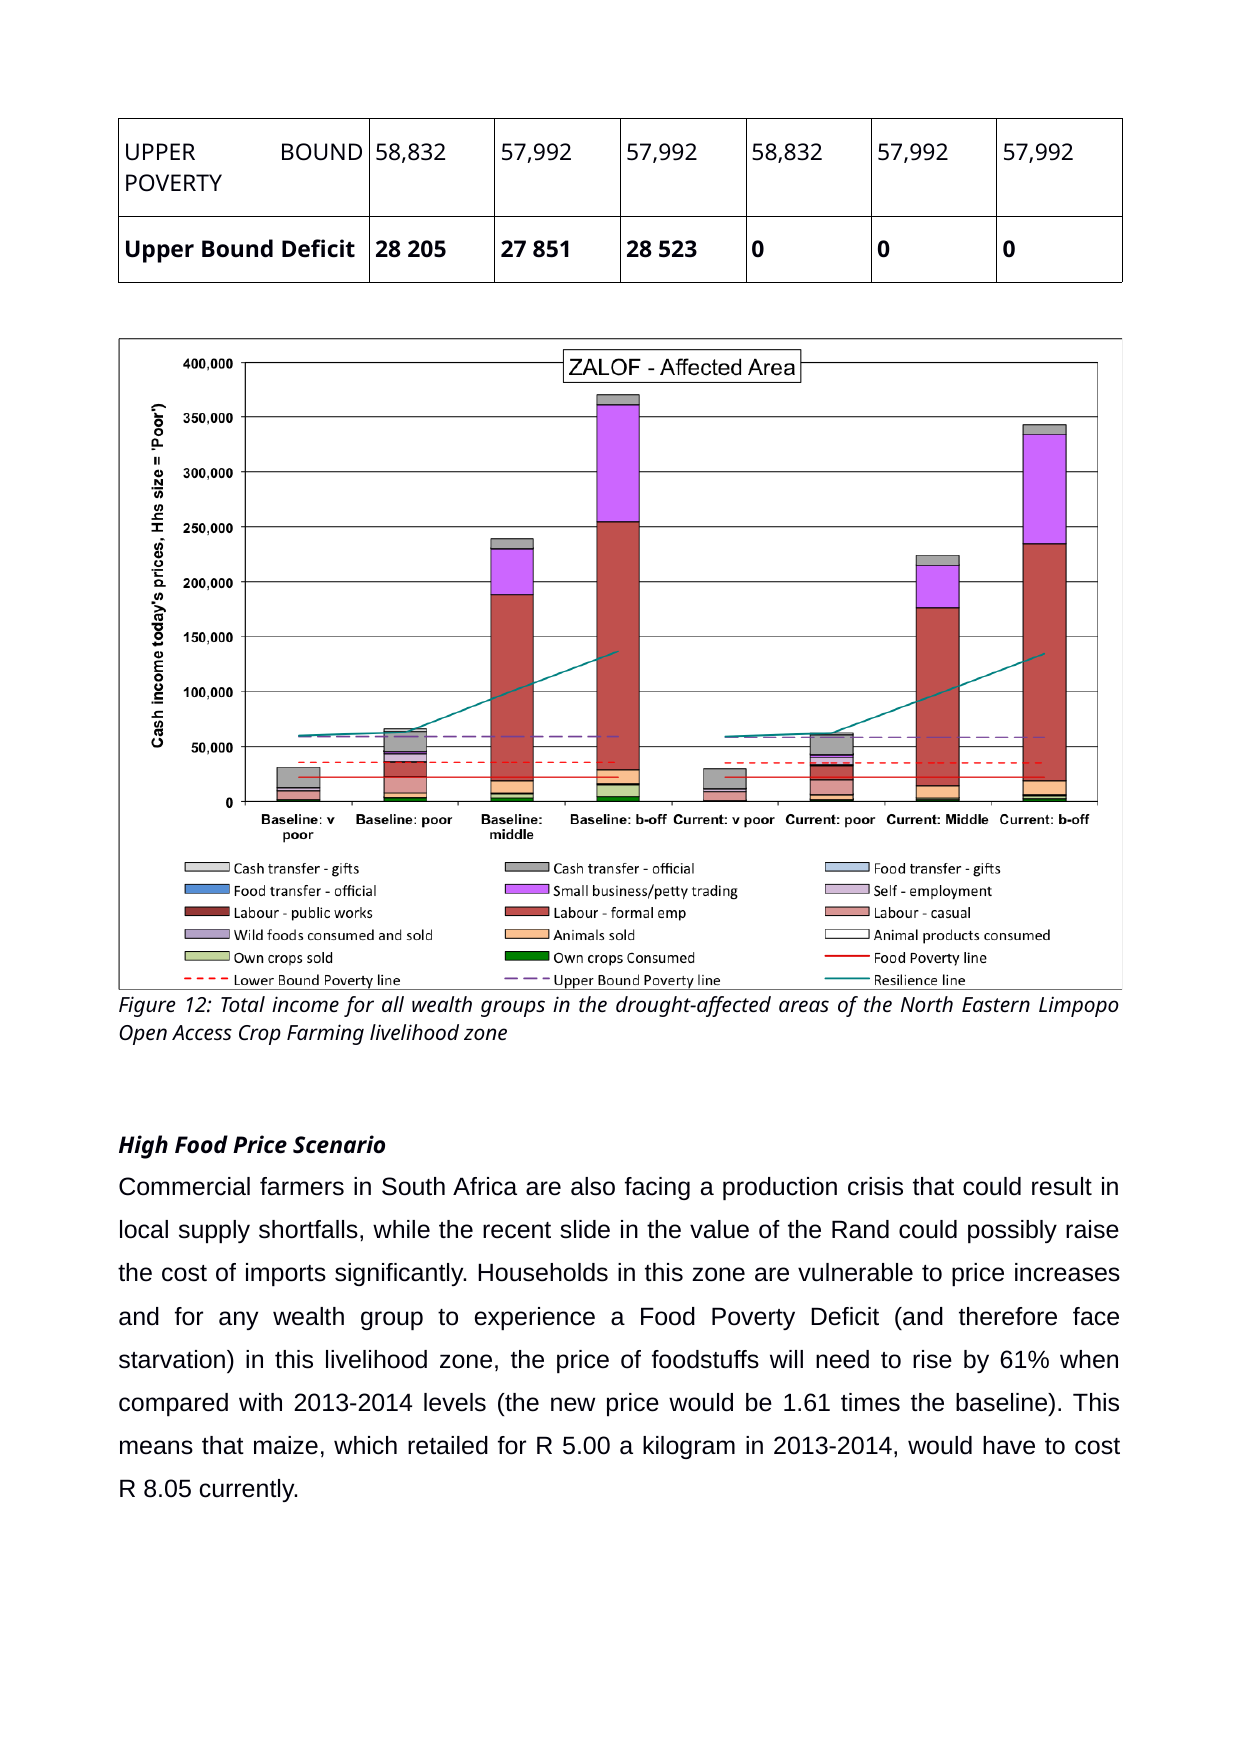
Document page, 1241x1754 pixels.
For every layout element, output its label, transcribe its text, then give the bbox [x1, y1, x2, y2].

table_cell 58,832 [747, 119, 871, 216]
table_cell 57,992 [872, 119, 996, 216]
table_cell 28,205 [370, 217, 494, 282]
table_cell 28,523 [621, 217, 746, 282]
table_cell Upper Bound Deficit [119, 217, 369, 282]
table_cell 57,992 [495, 119, 620, 216]
table_cell UPPER BOUND POVERTY [119, 119, 369, 216]
table_cell 27,851 [495, 217, 620, 282]
table_cell 57,992 [621, 119, 746, 216]
table_cell 0 [997, 217, 1122, 282]
text Figure 13: Total income for all wealth groups in the drought-affected areas of the North Eastern Limpopo Open Access Crop Farming livelihood zone [118, 990, 1122, 1047]
table_cell 0 [747, 217, 871, 282]
picture [118, 338, 1123, 990]
text Commercial farmers in South Africa are also facing a production crisis that could result in local supply shortfalls, while the recent slide in the value of the Rand could possibly raise the cost of imports significantly. Households in this zone are vulnerable to price increases and for any wealth group to experience a Food Poverty Deficit (and therefore face starvation) in this livelihood zone, the price of foodstuffs will need to rise by 61% when compared with 2013-2014 levels (the new price would be 1.61 times the baseline). This means that maize, which retailed for R 5.00 a kilogram in 2013-2014, would have to cost R 8.05 currently. [118, 1172, 1122, 1503]
subtitle High Food Price Scenario [118, 1129, 1122, 1160]
table_cell 0 [872, 217, 996, 282]
table_cell 57,992 [997, 119, 1122, 216]
table_cell 58,832 [370, 119, 494, 216]
